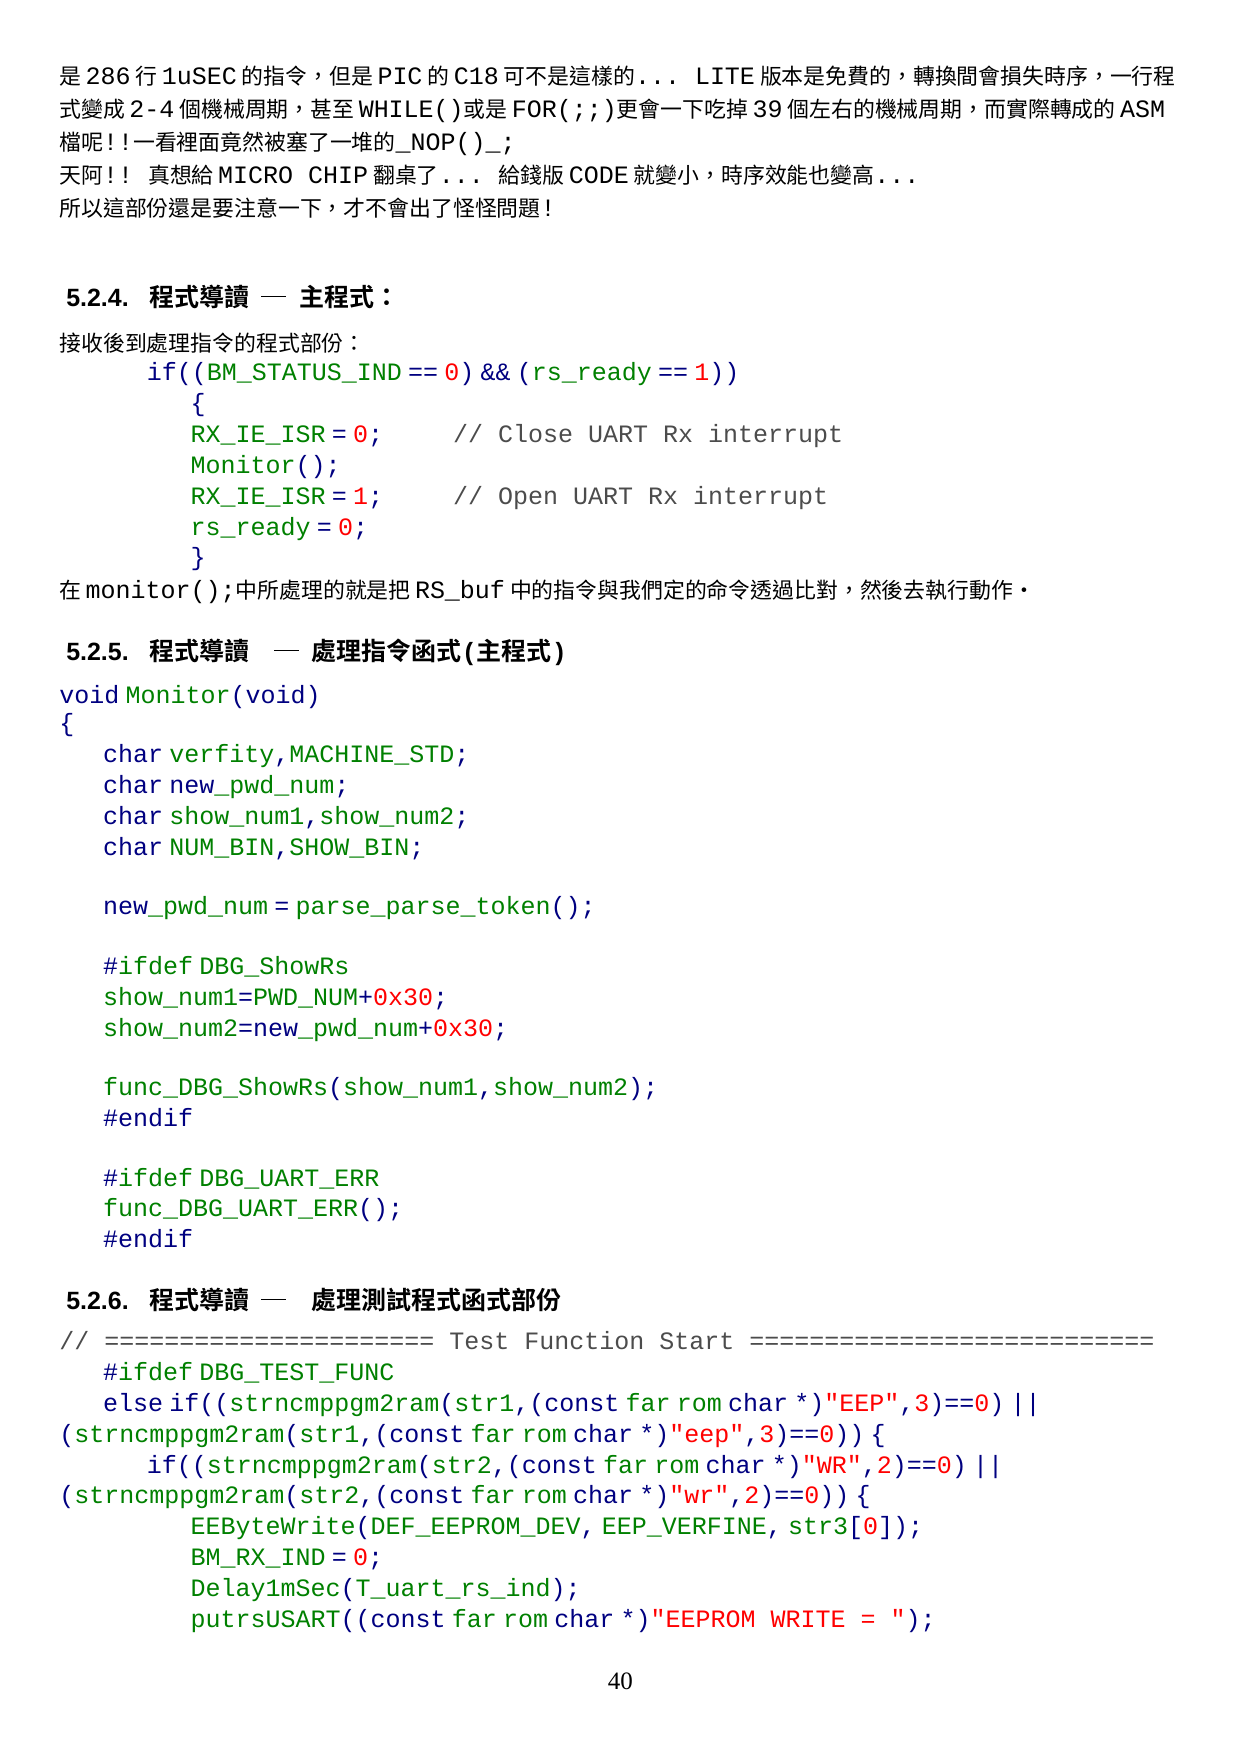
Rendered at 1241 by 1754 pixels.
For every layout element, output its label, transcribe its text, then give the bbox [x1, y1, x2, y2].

text Monitor(); [59, 450, 1181, 481]
text else if((strncmppgm2ram(str1,(const far rom char *)"EEP",3)==0) || (strncmppgm2ram(str1,(const far rom char *)"eep",3)==0)) { [59, 1388, 1181, 1450]
text new_pwd_num = parse_parse_token(); [59, 891, 1181, 922]
text 在monitor();中所處理的就是把RS_buf中的指令與我們定的命令透過比對，然後去執行動作‧ [59, 573, 1181, 606]
text char new_pwd_num; [59, 770, 1181, 801]
text rs_ready = 0; [59, 512, 1181, 542]
text #ifdef DBG_TEST_FUNC [59, 1357, 1181, 1388]
text show_num1=PWD_NUM+0x30; [59, 982, 1181, 1013]
subtitle 程式導讀 ─ 主程式： [59, 277, 1181, 313]
text func_DBG_ShowRs(show_num1,show_num2); [59, 1072, 1181, 1103]
text show_num2=new_pwd_num+0x30; [59, 1013, 1181, 1043]
text if((BM_STATUS_IND == 0) && (rs_ready == 1)) [59, 357, 1181, 388]
text } [59, 542, 1181, 573]
text func_DBG_UART_ERR(); [59, 1193, 1181, 1224]
text EEByteWrite(DEF_EEPROM_DEV, EEP_VERFINE, str3[0]); [59, 1511, 1181, 1542]
text putrsUSART((const far rom char *)"EEPROM WRITE = "); [59, 1604, 1181, 1635]
text { [59, 711, 1181, 739]
text #endif [59, 1224, 1181, 1255]
text RX_IE_ISR = 1; // Open UART Rx interrupt [59, 481, 1181, 512]
text #ifdef DBG_UART_ERR [59, 1163, 1181, 1193]
text #endif [59, 1103, 1181, 1134]
text 是286行1uSEC的指令，但是PIC的C18可不是這樣的... LITE版本是免費的，轉換間會損失時序，一行程式變成2-4個機械周期，甚至WHILE()或是FOR(;;)更會一下吃掉39個左右的機械周期，而實際轉成的ASM檔呢!!一看裡面竟然被塞了一堆的_NOP()_; [59, 59, 1181, 158]
subtitle 程式導讀 ─ 處理指令函式(主程式) [59, 631, 1181, 668]
text 接收後到處理指令的程式部份： [59, 326, 1181, 357]
text 所以這部份還是要注意一下，才不會出了怪怪問題! [59, 191, 1181, 224]
text BM_RX_IND = 0; [59, 1542, 1181, 1573]
subtitle 程式導讀 ─ 處理測試程式函式部份 [59, 1280, 1181, 1316]
text char verfity,MACHINE_STD; [59, 739, 1181, 770]
text void Monitor(void) [59, 680, 1181, 711]
text 天阿!! 真想給MICRO CHIP翻桌了... 給錢版CODE就變小，時序效能也變高... [59, 158, 1181, 191]
text char show_num1,show_num2; [59, 801, 1181, 832]
text RX_IE_ISR = 0; // Close UART Rx interrupt [59, 419, 1181, 450]
text #ifdef DBG_ShowRs [59, 951, 1181, 982]
text { [59, 388, 1181, 419]
text char NUM_BIN,SHOW_BIN; [59, 832, 1181, 863]
text if((strncmppgm2ram(str2,(const far rom char *)"WR",2)==0) || (strncmppgm2ram(str2,(const far rom char *)"wr",2)==0)) { [59, 1450, 1181, 1511]
text // ====================== Test Function Start =========================== [59, 1329, 1181, 1357]
text Delay1mSec(T_uart_rs_ind); [59, 1573, 1181, 1604]
